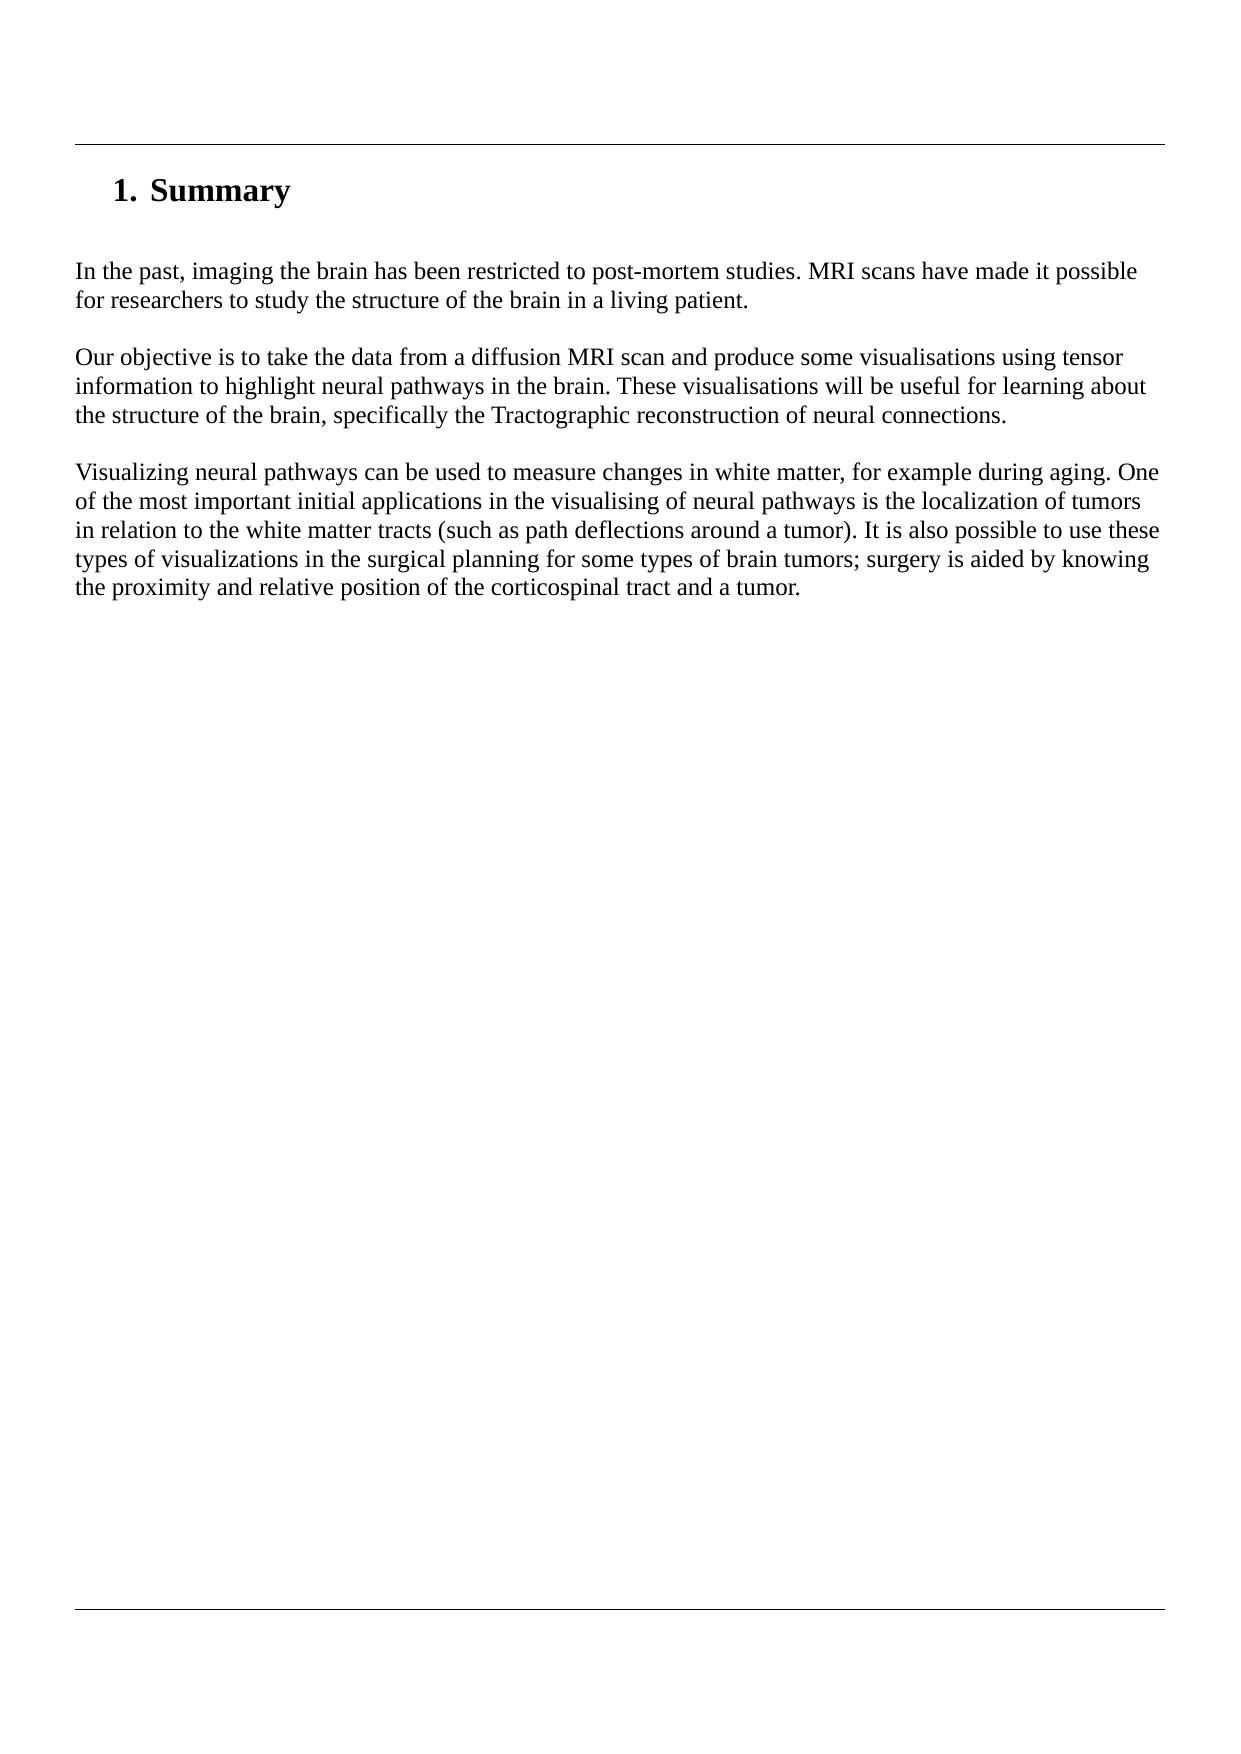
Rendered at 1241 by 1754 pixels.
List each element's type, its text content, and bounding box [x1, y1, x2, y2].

text Visualizing neural pathways can be used to measure changes in white matter, for example during aging. One of the most important initial applications in the visualising of neural pathways is the localization of tumors in relation to the white matter tracts (such as path deflections around a tumor). It is also possible to use these types of visualizations in the surgical planning for some types of brain tumors; surgery is aided by knowing the proximity and relative position of the corticospinal tract and a tumor. [75, 457, 1165, 601]
text In the past, imaging the brain has been restricted to post-mortem studies. MRI scans have made it possible for researchers to study the structure of the brain in a living patient. [75, 256, 1165, 314]
subtitle Summary [112, 170, 1165, 209]
text Our objective is to take the data from a diffusion MRI scan and produce some visualisations using tensor information to highlight neural pathways in the brain. These visualisations will be useful for learning about the structure of the brain, specifically the Tractographic reconstruction of neural connections. [75, 342, 1165, 429]
